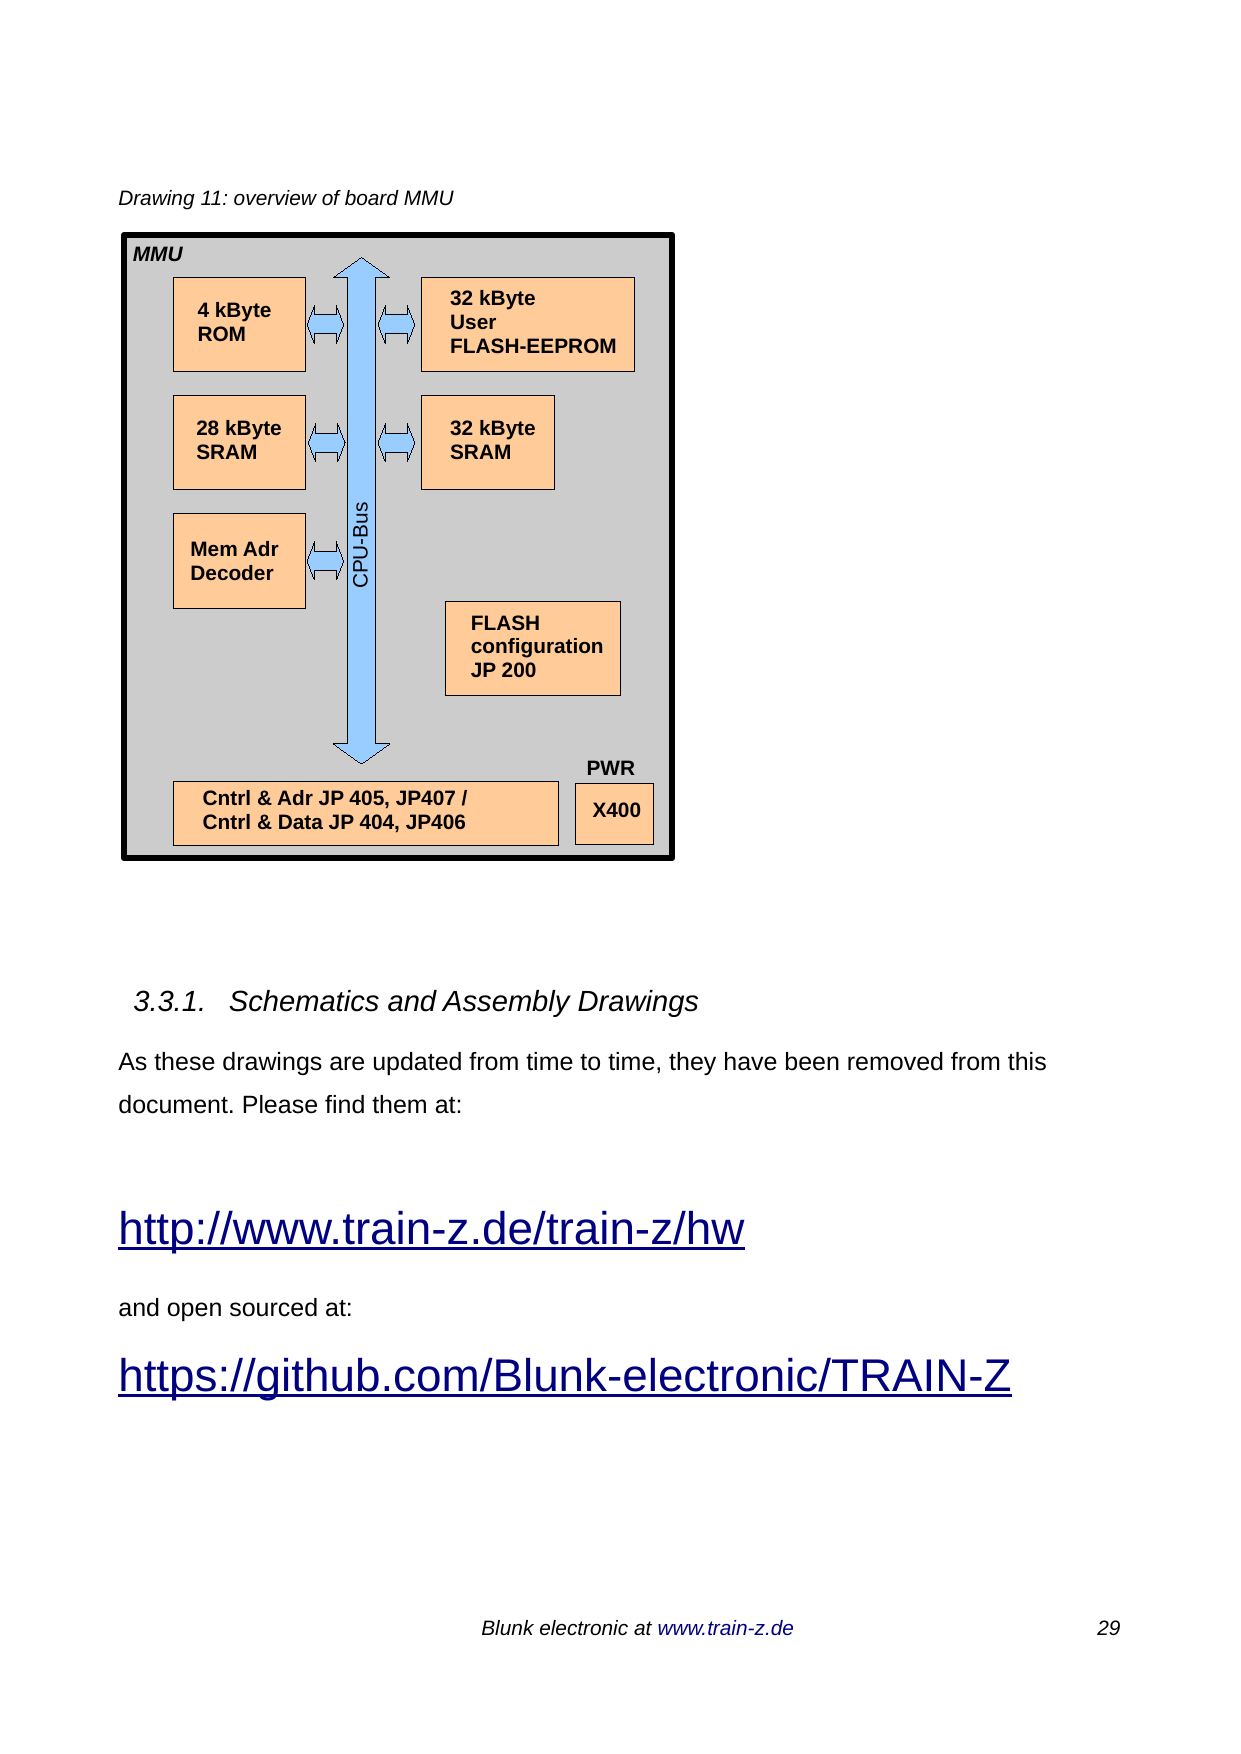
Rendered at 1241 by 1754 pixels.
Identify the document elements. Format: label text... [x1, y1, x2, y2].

text http://www.train-z.de/train-z/hw [118, 1202, 1122, 1254]
text Drawing 11: overview of board MMU [118, 186, 678, 210]
text and open sourced at: [118, 1293, 1122, 1322]
subtitle Schematics and Assembly Drawings [133, 984, 1122, 1018]
text https://github.com/Blunk-electronic/TRAIN-Z [118, 1349, 1122, 1401]
text As these drawings are updated from time to time, they have been removed from this document. Please find them at: [118, 1047, 1122, 1119]
